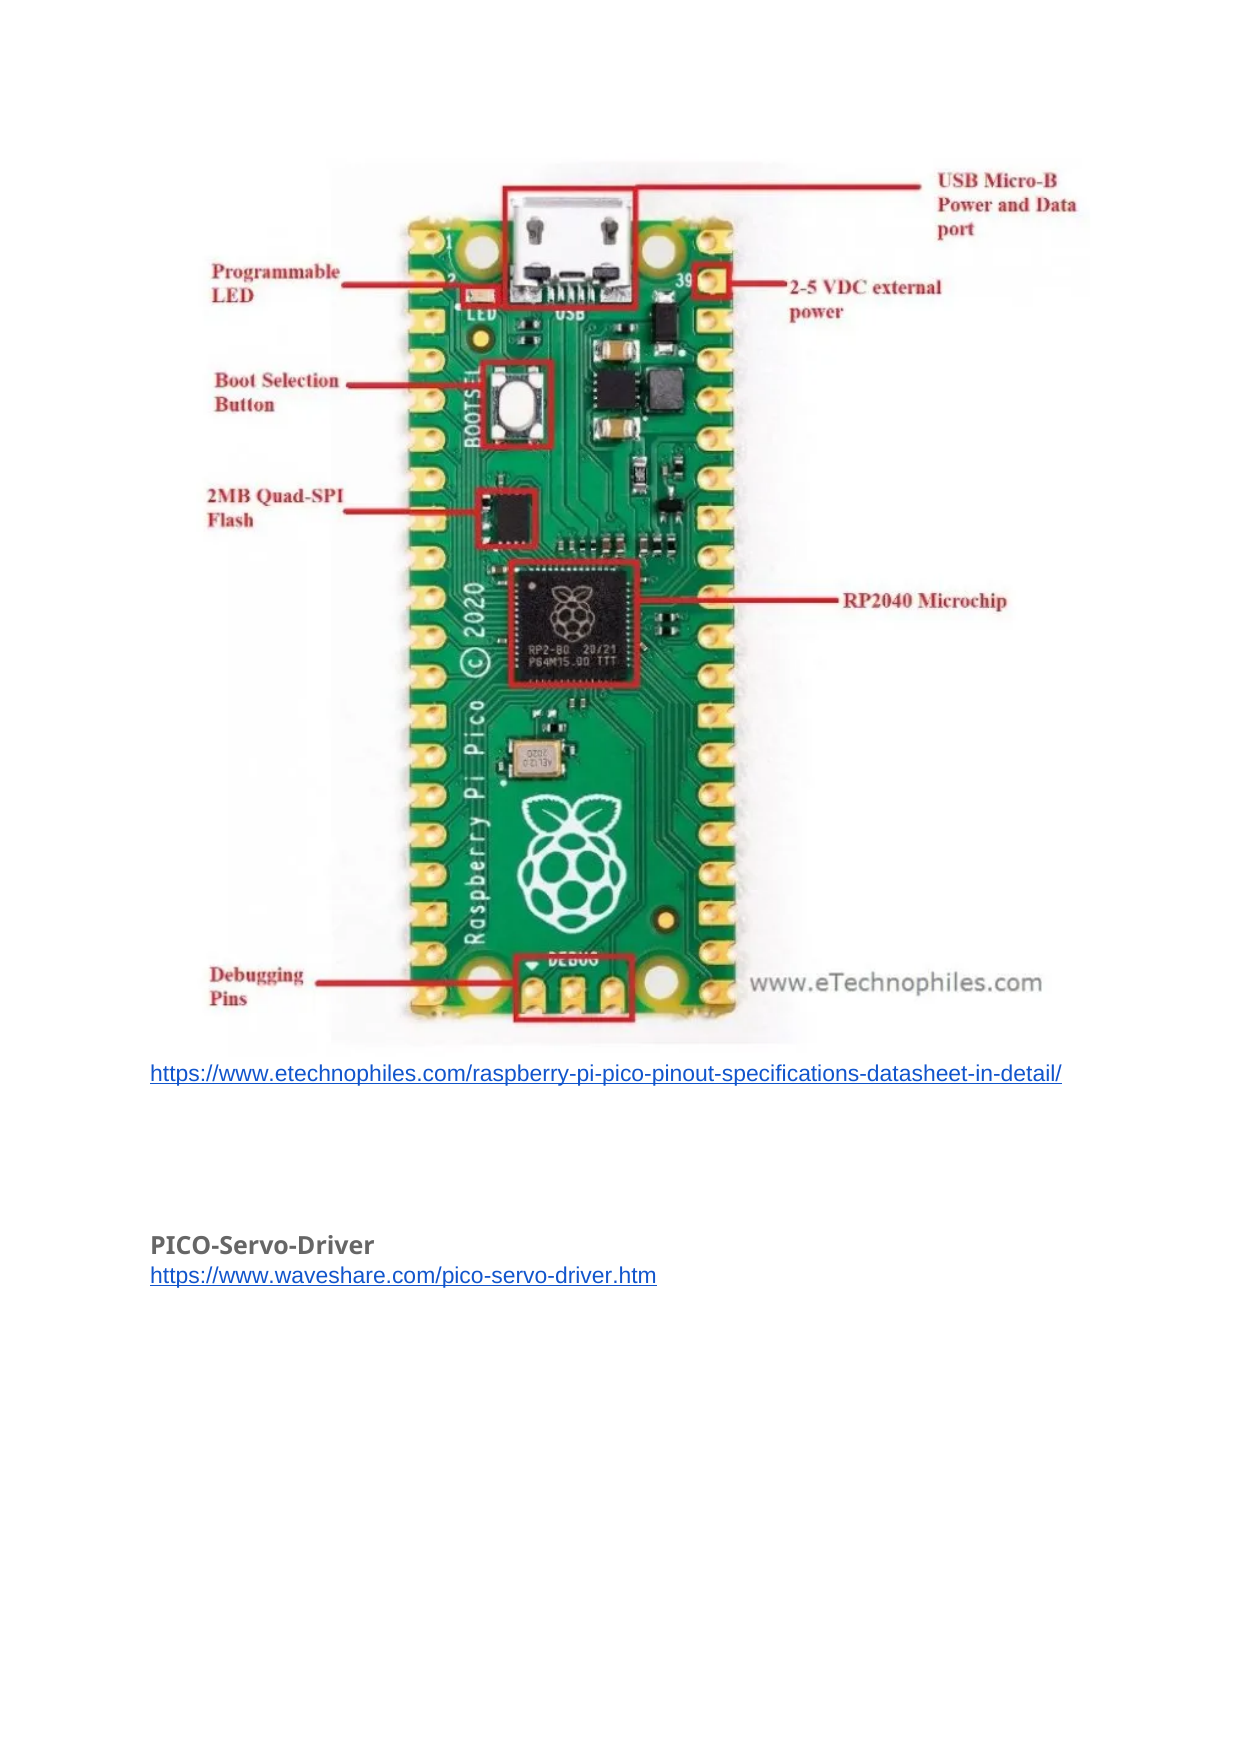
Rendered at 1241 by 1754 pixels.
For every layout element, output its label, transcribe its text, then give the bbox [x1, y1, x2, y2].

subtitle PICO-Servo-Driver [150, 1228, 1090, 1262]
text https://www.etechnophiles.com/raspberry-pi-pico-pinout-specifications-datasheet-in-detail/ [150, 1060, 1090, 1086]
text https://www.waveshare.com/pico-servo-driver.htm [150, 1262, 1090, 1288]
picture [150, 150, 1091, 1057]
